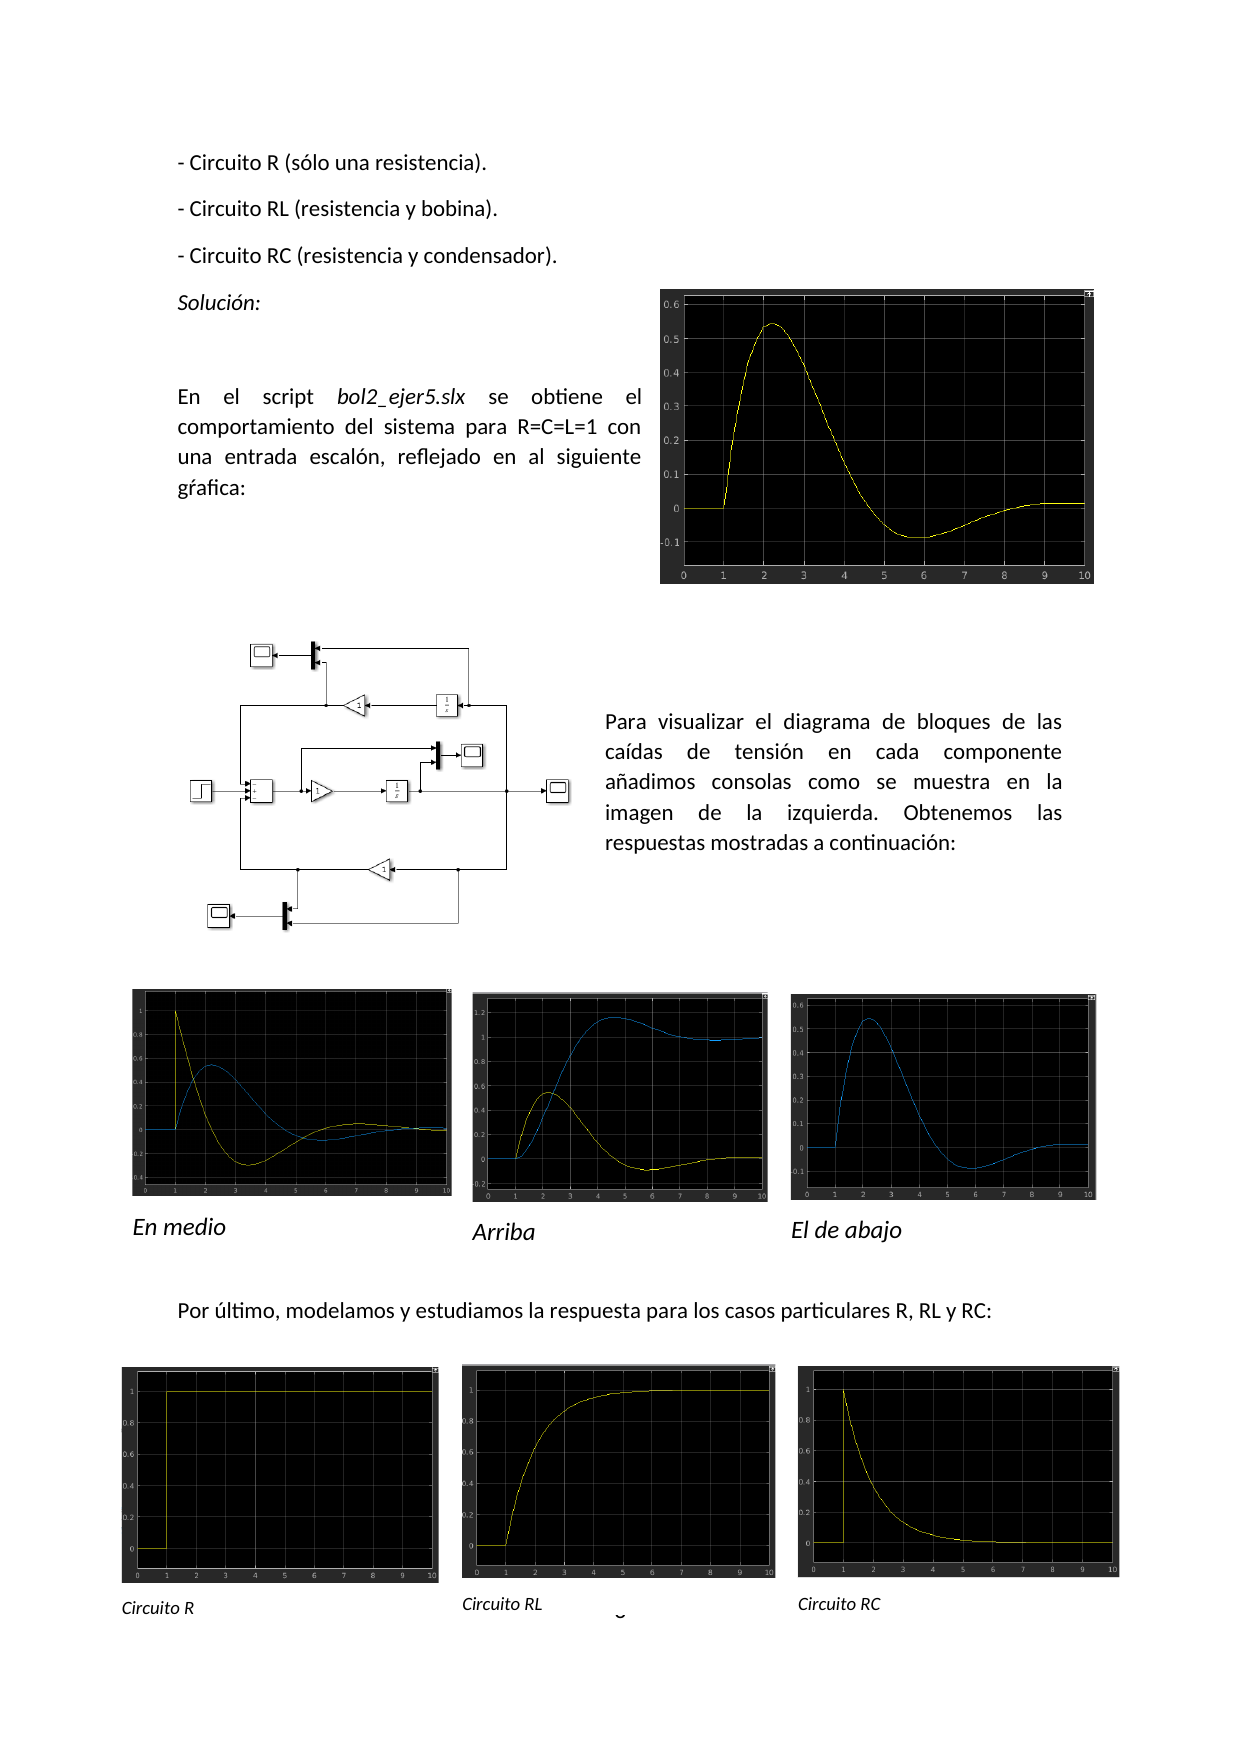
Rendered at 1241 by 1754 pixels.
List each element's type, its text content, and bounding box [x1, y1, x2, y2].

text Solución: [177, 288, 660, 316]
picture [472, 992, 768, 1202]
picture [462, 1364, 776, 1578]
picture [797, 1366, 1120, 1578]
text El de abajo [791, 1200, 1097, 1245]
picture [153, 627, 588, 956]
picture [790, 994, 1097, 1200]
text En medio [132, 1196, 452, 1241]
text Circuito RL [462, 1578, 776, 1615]
text Circuito RC [798, 1578, 1119, 1615]
picture [121, 1367, 439, 1583]
text Por último, modelamos y estudiamos la respuesta para los casos particulares R, RL y RC: [177, 1297, 1063, 1324]
text Para visualizar el diagrama de bloques de las caídas de tensión en cada componente añadimos consolas como se muestra en la imagen de la izquierda. Obtenemos las respuestas mostradas a continuación: [588, 707, 1063, 856]
text Arriba [472, 1202, 768, 1247]
picture [660, 288, 1094, 584]
text - Circuito R (sólo una resistencia). [177, 148, 1063, 176]
text En el script bol2_ejer5.slx se obtiene el comportamiento del sistema para R=C=L=1 con una entrada escalón, reflejado en al siguiente gŕafica: [177, 382, 660, 501]
text - Circuito RL (resistencia y bobina). [177, 194, 1063, 222]
text Circuito R [122, 1583, 439, 1619]
picture [132, 989, 452, 1196]
text - Circuito RC (resistencia y condensador). [177, 241, 1063, 269]
